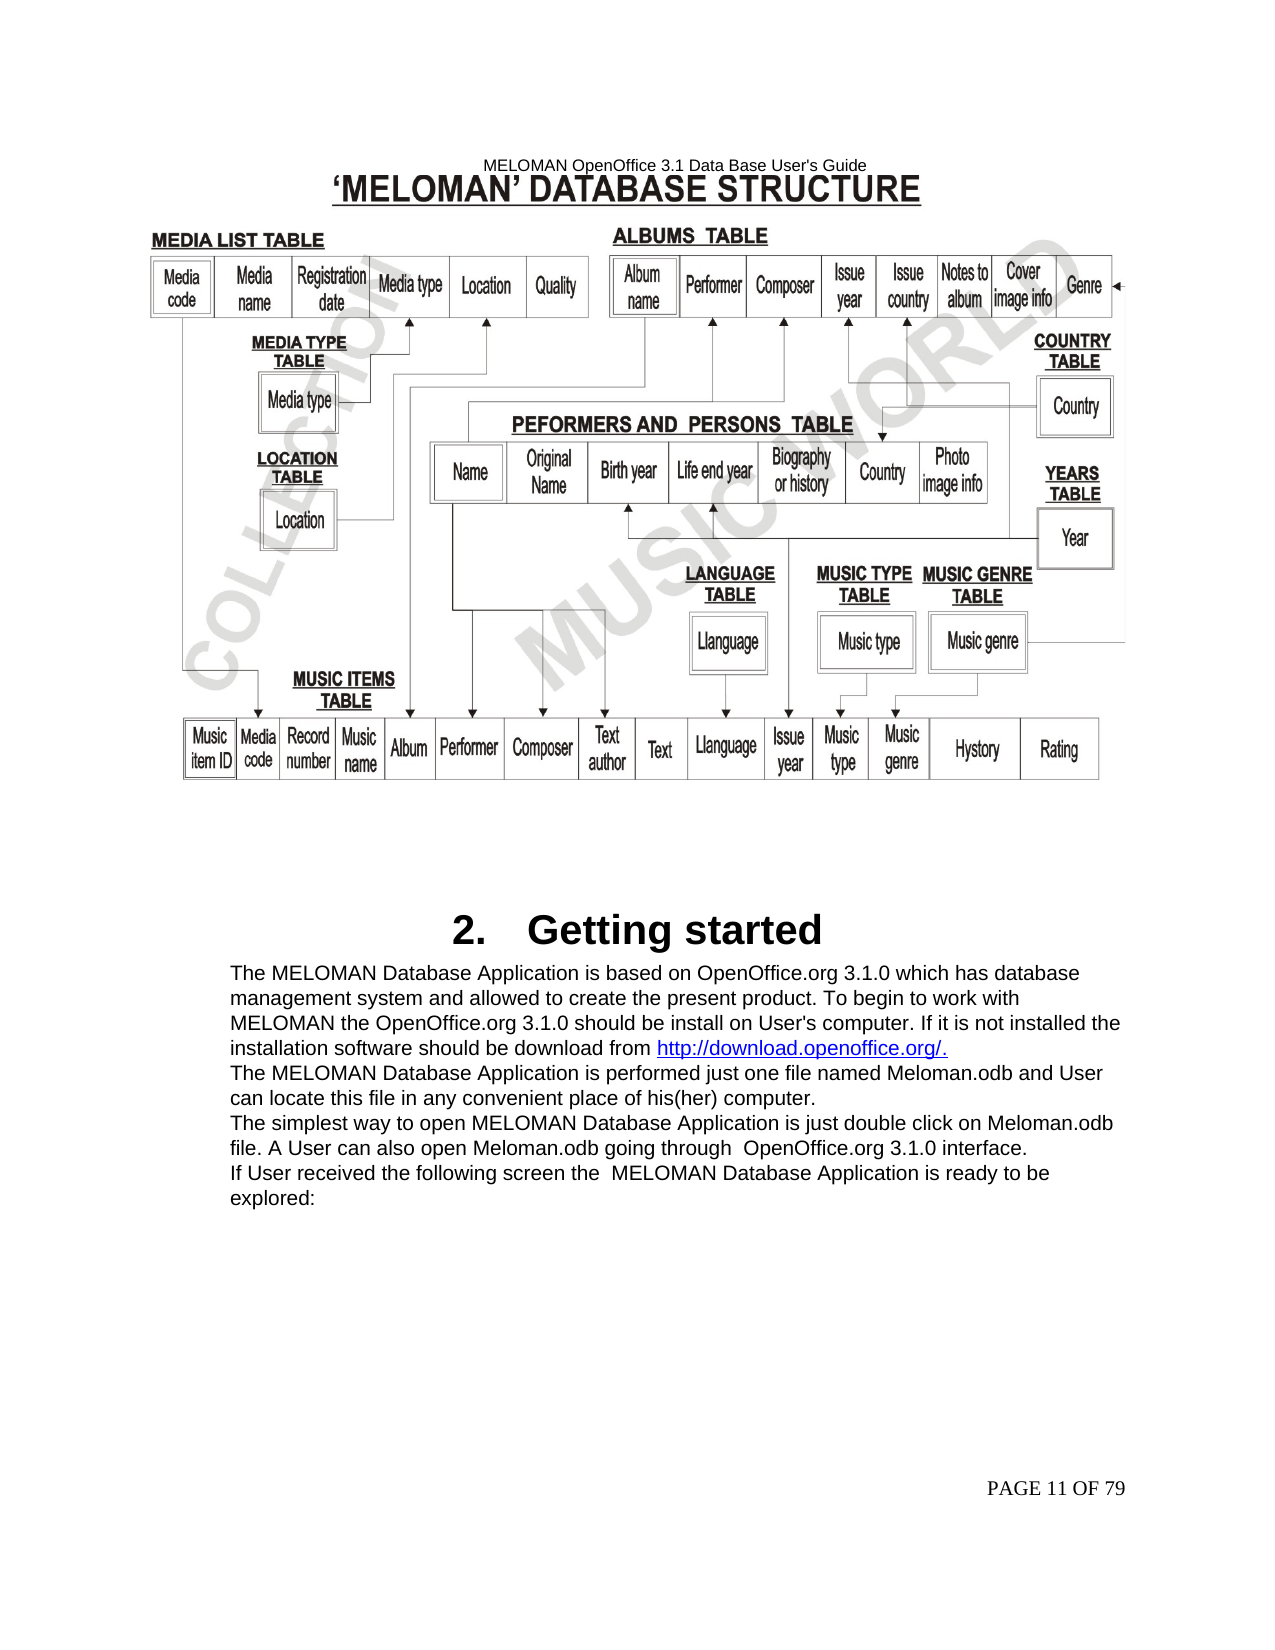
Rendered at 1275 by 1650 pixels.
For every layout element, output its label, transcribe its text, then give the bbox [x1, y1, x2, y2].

text The MELOMAN Database Application is performed just one file named Meloman.odb and User can locate this file in any convenient place of his(her) computer. [230, 1060, 1125, 1110]
picture [150, 175, 1125, 780]
text If User received the following screen the MELOMAN Database Application is ready to be explored: [230, 1160, 1125, 1210]
subtitle Getting started [150, 906, 1125, 953]
text The simplest way to open MELOMAN Database Application is just double click on Meloman.odb file. A User can also open Meloman.odb going through OpenOffice.org 3.1.0 interface. [230, 1110, 1125, 1160]
text The MELOMAN Database Application is based on OpenOffice.org 3.1.0 which has database management system and allowed to create the present product. To begin to work with MELOMAN the OpenOffice.org 3.1.0 should be install on User's computer. If it is not installed the installation software should be download from http://download.openoffice.org/. [230, 960, 1125, 1060]
